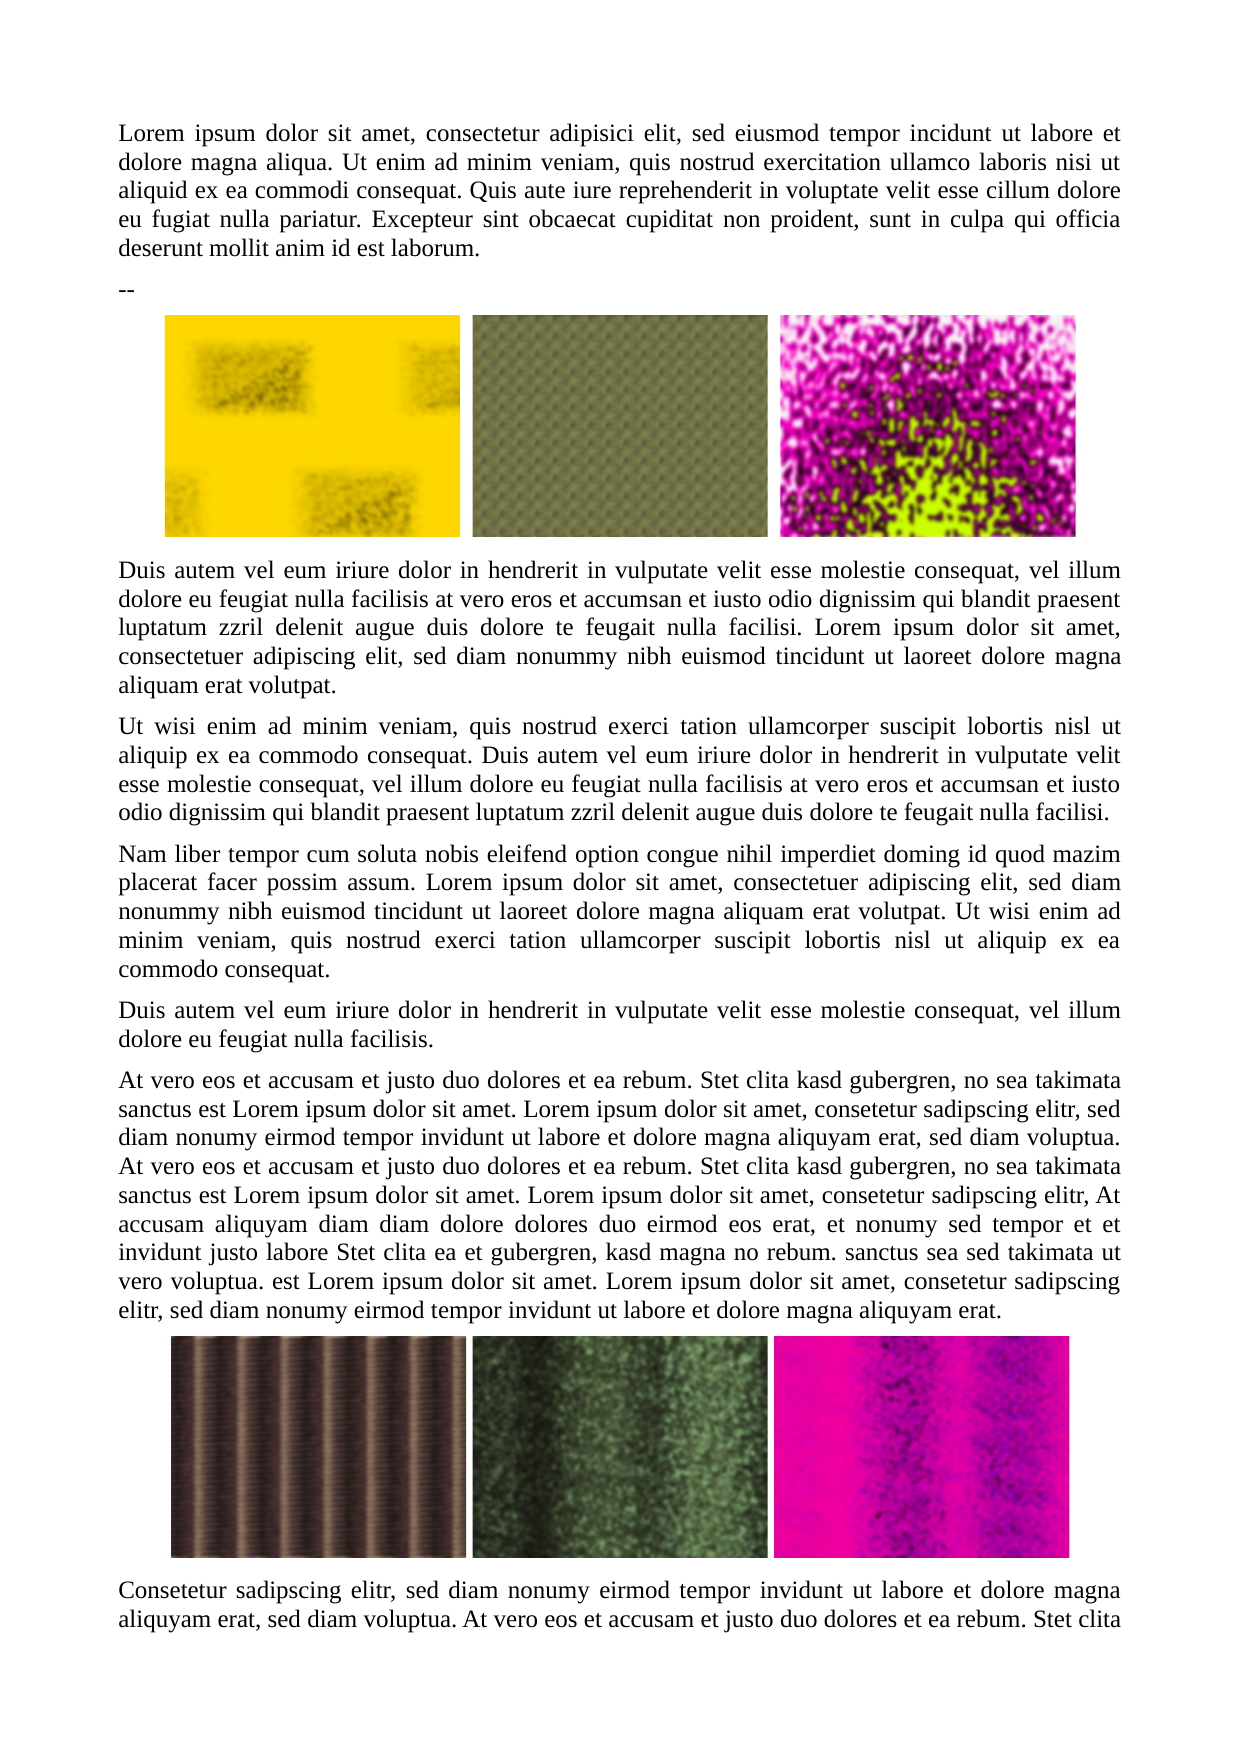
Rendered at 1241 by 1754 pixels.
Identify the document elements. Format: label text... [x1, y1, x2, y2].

picture [774, 1336, 1070, 1558]
picture [171, 1336, 467, 1558]
text Duis autem vel eum iriure dolor in hendrerit in vulputate velit esse molestie consequat, vel illum dolore eu feugiat nulla facilisis at vero eros et accumsan et iusto odio dignissim qui blandit praesent luptatum zzril delenit augue duis dolore te feugait nulla facilisi. Lorem ipsum dolor sit amet, consectetuer adipiscing elit, sed diam nonummy nibh euismod tincidunt ut laoreet dolore magna aliquam erat volutpat. [118, 555, 1122, 699]
text Ut wisi enim ad minim veniam, quis nostrud exerci tation ullamcorper suscipit lobortis nisl ut aliquip ex ea commodo consequat. Duis autem vel eum iriure dolor in hendrerit in vulputate velit esse molestie consequat, vel illum dolore eu feugiat nulla facilisis at vero eros et accumsan et iusto odio dignissim qui blandit praesent luptatum zzril delenit augue duis dolore te feugait nulla facilisi. [118, 711, 1122, 826]
picture [164, 315, 460, 537]
text Duis autem vel eum iriure dolor in hendrerit in vulputate velit esse molestie consequat, vel illum dolore eu feugiat nulla facilisis. [118, 995, 1122, 1052]
text Consetetur sadipscing elitr, sed diam nonumy eirmod tempor invidunt ut labore et dolore magna aliquyam erat, sed diam voluptua. At vero eos et accusam et justo duo dolores et ea rebum. Stet clita [118, 1576, 1122, 1633]
picture [472, 315, 768, 537]
text Lorem ipsum dolor sit amet, consectetur adipisici elit, sed eiusmod tempor incidunt ut labore et dolore magna aliqua. Ut enim ad minim veniam, quis nostrud exercitation ullamco laboris nisi ut aliquid ex ea commodi consequat. Quis aute iure reprehenderit in voluptate velit esse cillum dolore eu fugiat nulla pariatur. Excepteur sint obcaecat cupiditat non proident, sunt in culpa qui officia deserunt mollit anim id est laborum. [118, 118, 1122, 262]
text -- [118, 274, 1122, 303]
picture [472, 1336, 768, 1558]
text Nam liber tempor cum soluta nobis eleifend option congue nihil imperdiet doming id quod mazim placerat facer possim assum. Lorem ipsum dolor sit amet, consectetuer adipiscing elit, sed diam nonummy nibh euismod tincidunt ut laoreet dolore magna aliquam erat volutpat. Ut wisi enim ad minim veniam, quis nostrud exerci tation ullamcorper suscipit lobortis nisl ut aliquip ex ea commodo consequat. [118, 839, 1122, 982]
picture [780, 315, 1076, 537]
text At vero eos et accusam et justo duo dolores et ea rebum. Stet clita kasd gubergren, no sea takimata sanctus est Lorem ipsum dolor sit amet. Lorem ipsum dolor sit amet, consetetur sadipscing elitr, sed diam nonumy eirmod tempor invidunt ut labore et dolore magna aliquyam erat, sed diam voluptua. At vero eos et accusam et justo duo dolores et ea rebum. Stet clita kasd gubergren, no sea takimata sanctus est Lorem ipsum dolor sit amet. Lorem ipsum dolor sit amet, consetetur sadipscing elitr, At accusam aliquyam diam diam dolore dolores duo eirmod eos erat, et nonumy sed tempor et et invidunt justo labore Stet clita ea et gubergren, kasd magna no rebum. sanctus sea sed takimata ut vero voluptua. est Lorem ipsum dolor sit amet. Lorem ipsum dolor sit amet, consetetur sadipscing elitr, sed diam nonumy eirmod tempor invidunt ut labore et dolore magna aliquyam erat. [118, 1065, 1122, 1324]
